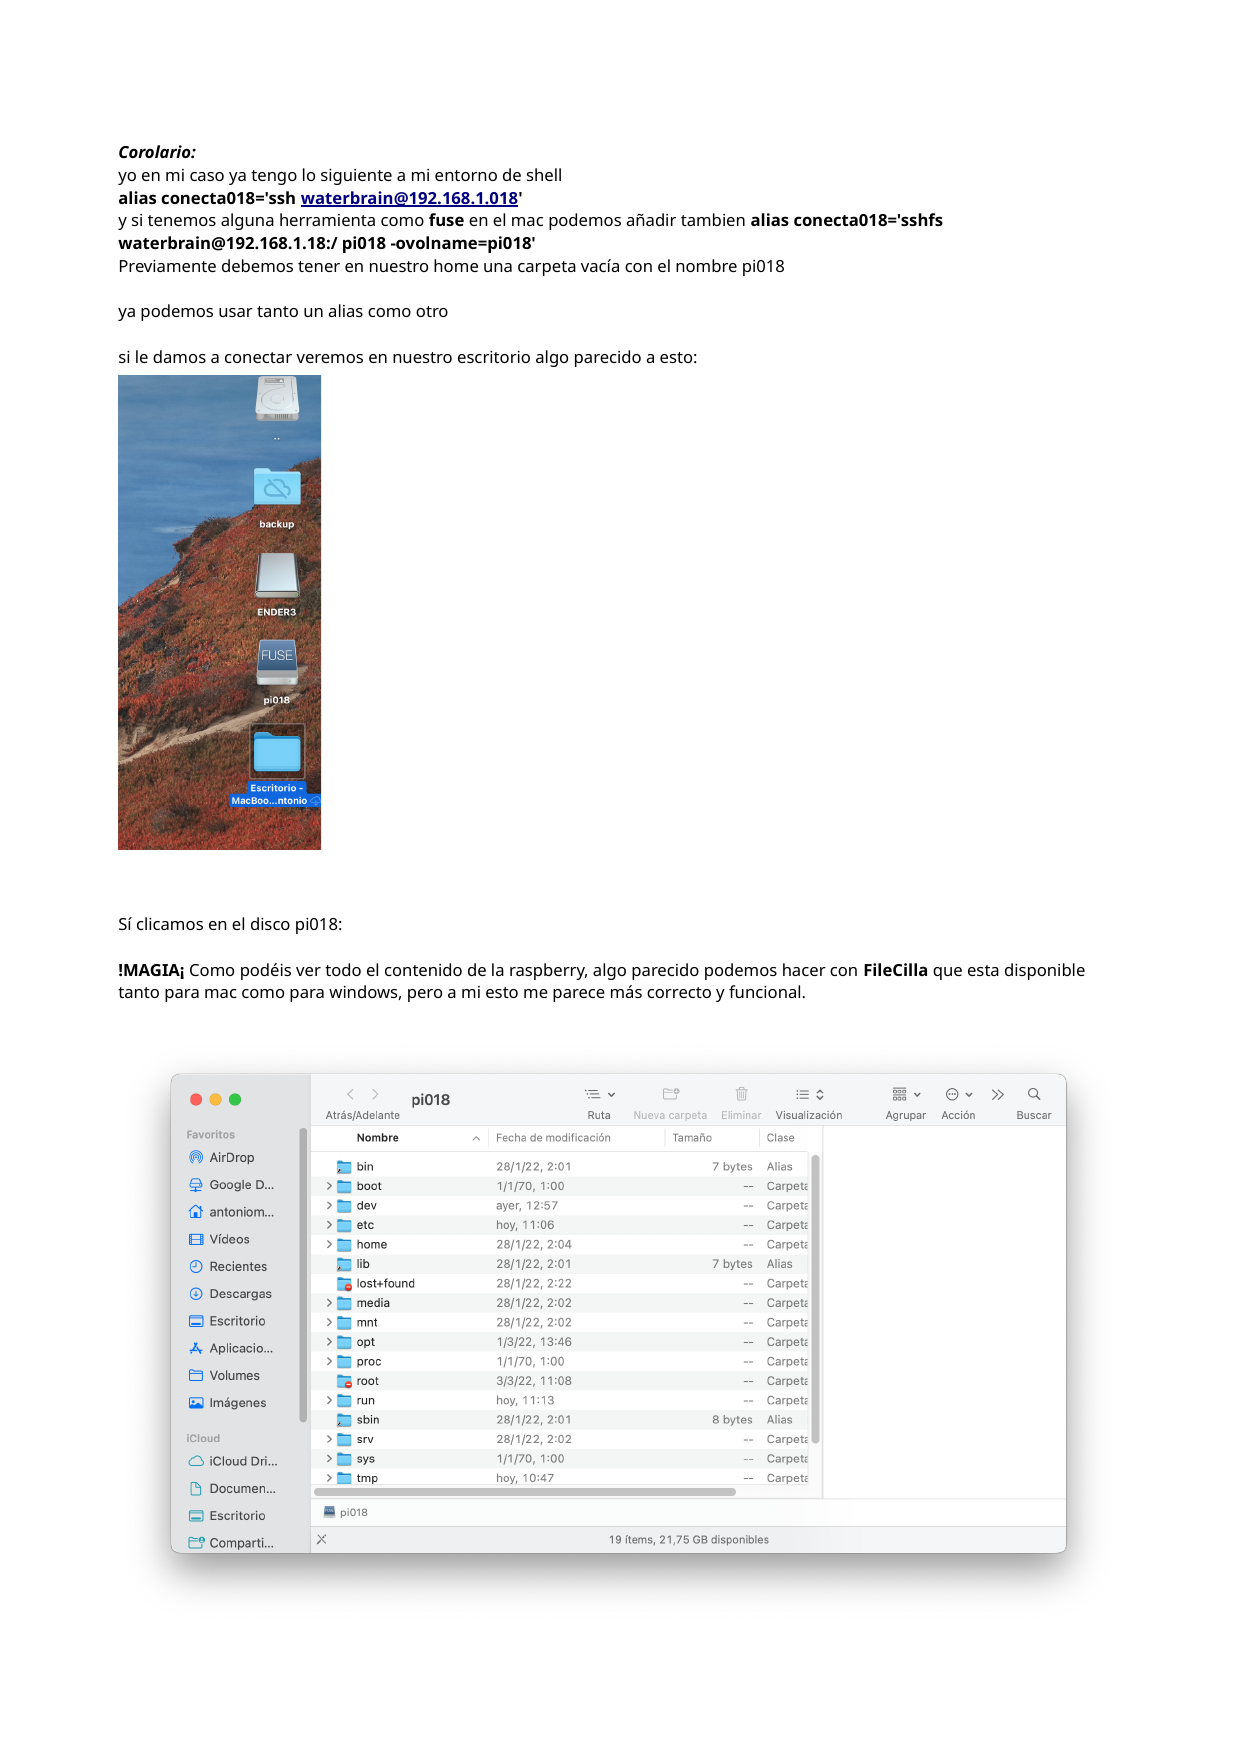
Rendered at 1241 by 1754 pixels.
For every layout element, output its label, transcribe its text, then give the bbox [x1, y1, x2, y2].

text ya podemos usar tanto un alias como otro [118, 300, 1122, 322]
text alias conecta018='ssh waterbrain@192.168.1.018' [118, 186, 1122, 209]
text Corolario: [118, 141, 1122, 163]
text yo en mi caso ya tengo lo siguiente a mi entorno de shell [118, 163, 1122, 186]
text y si tenemos alguna herramienta como fuse en el mac podemos añadir tambien alias conecta018='sshfs waterbrain@192.168.1.18:/ pi018 -ovolname=pi018' [118, 209, 1122, 254]
text !MAGIA¡ Como podéis ver todo el contenido de la raspberry, algo parecido podemos hacer con FileCilla que esta disponible tanto para mac como para windows, pero a mi esto me parece más correcto y funcional. [118, 958, 1122, 1004]
text Previamente debemos tener en nuestro home una carpeta vacía con el nombre pi018 [118, 254, 1122, 277]
picture [118, 375, 322, 850]
text Sí clicamos en el disco pi018: [118, 913, 1122, 936]
text si le damos a conectar veremos en nuestro escritorio algo parecido a esto: [118, 345, 1122, 368]
picture [116, 1037, 1121, 1625]
